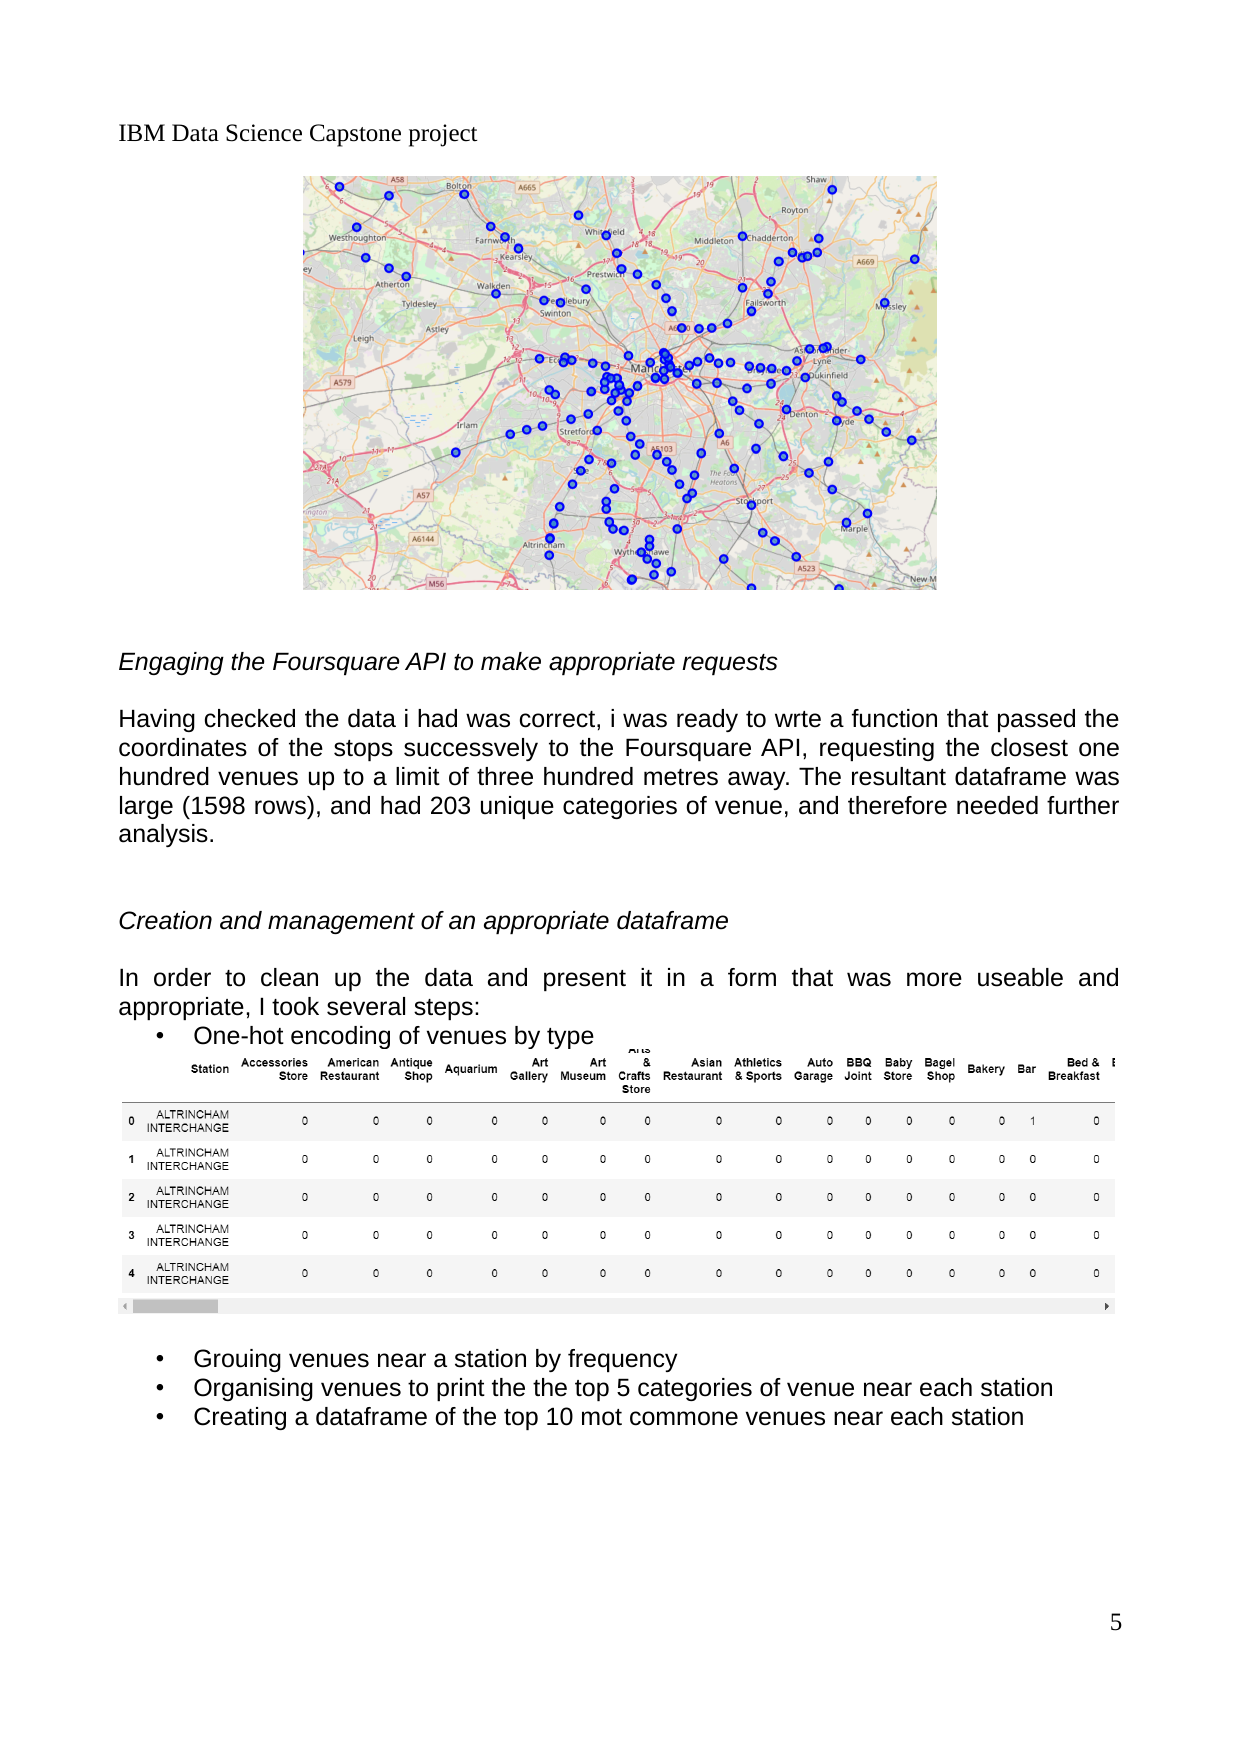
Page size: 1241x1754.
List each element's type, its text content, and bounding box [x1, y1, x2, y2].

list One-hot encoding of venues by type [156, 1021, 1122, 1049]
text Creation and management of an appropriate dataframe [118, 906, 1122, 934]
text Having checked the data i had was correct, i was ready to wrte a function that passed the coordinates of the stops successvely to the Foursquare API, requesting the closest one hundred venues up to a limit of three hundred metres away. The resultant dataframe was large (1598 rows), and had 203 unique categories of venue, and therefore needed further analysis. [118, 704, 1122, 848]
text Engaging the Foursquare API to make appropriate requests [118, 647, 1122, 676]
list Grouing venues near a station by frequency [156, 1344, 1122, 1373]
list Organising venues to print the the top 5 categories of venue near each station [156, 1373, 1122, 1402]
list Creating a dataframe of the top 10 mot commone venues near each station [156, 1402, 1122, 1431]
text In order to clean up the data and present it in a form that was more useable and appropriate, I took several steps: [118, 963, 1122, 1021]
